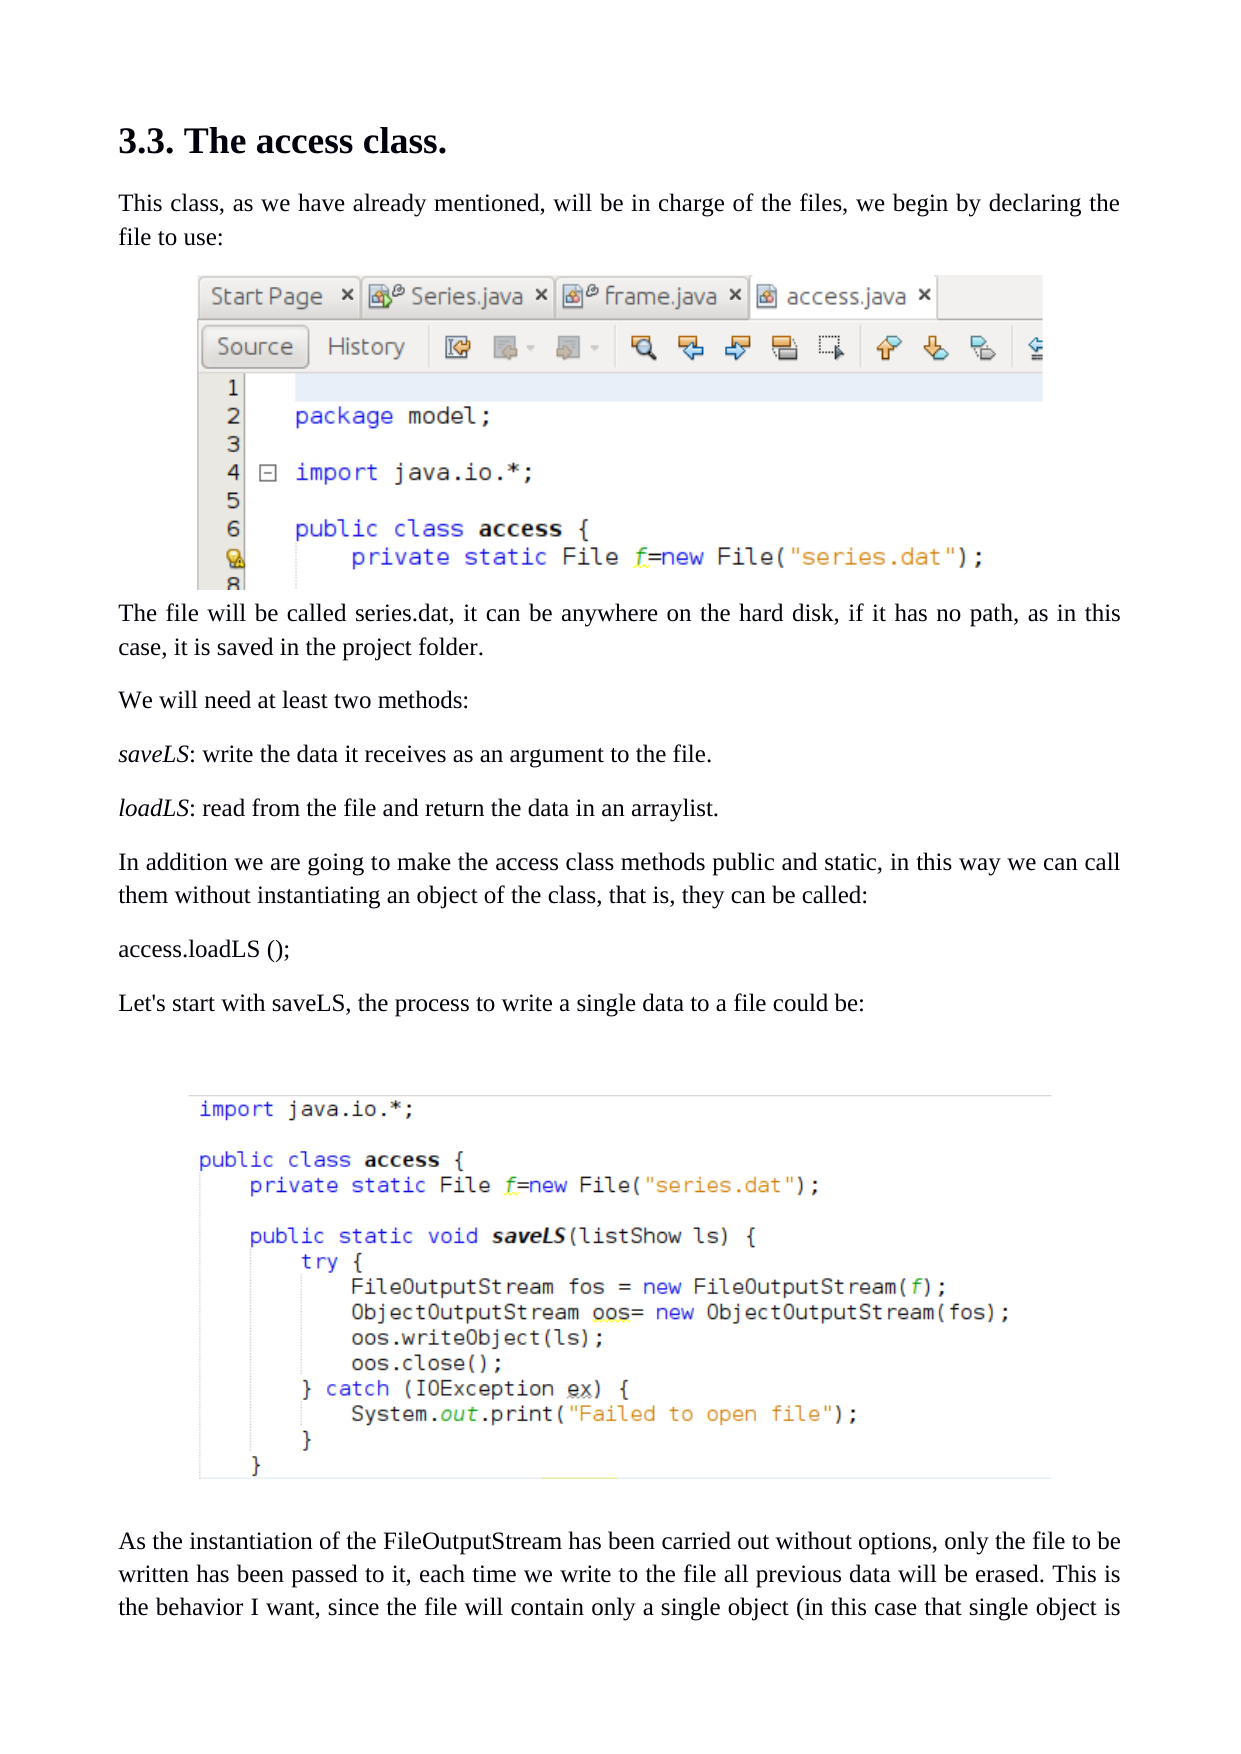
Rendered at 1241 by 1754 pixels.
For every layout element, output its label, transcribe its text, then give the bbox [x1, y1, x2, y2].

text saveLS: write the data it receives as an argument to the file. [118, 739, 1122, 768]
text In addition we are going to make the access class methods public and static, in this way we can call them without instantiating an object of the class, that is, they can be called: [118, 847, 1122, 909]
text This class, as we have already mentioned, will be in charge of the files, we begin by declaring the file to use: [118, 188, 1122, 250]
picture [188, 1095, 1052, 1479]
text access.loadLS (); [118, 934, 1122, 963]
text The file will be called series.dat, it can be anywhere on the hard disk, if it has no path, as in this case, it is saved in the project folder. [118, 598, 1122, 660]
text Let's start with saveLS, the process to write a single data to a file could be: [118, 988, 1122, 1016]
text 3.3. The access class. [118, 118, 1122, 161]
picture [197, 275, 1043, 590]
text loadLS: read from the file and return the data in an arraylist. [118, 793, 1122, 822]
text As the instantiation of the FileOutputStream has been carried out without options, only the file to be written has been passed to it, each time we write to the file all previous data will be erased. This is the behavior I want, since the file will contain only a single object (in this case that single object is [118, 1526, 1122, 1621]
text We will need at least two methods: [118, 685, 1122, 714]
